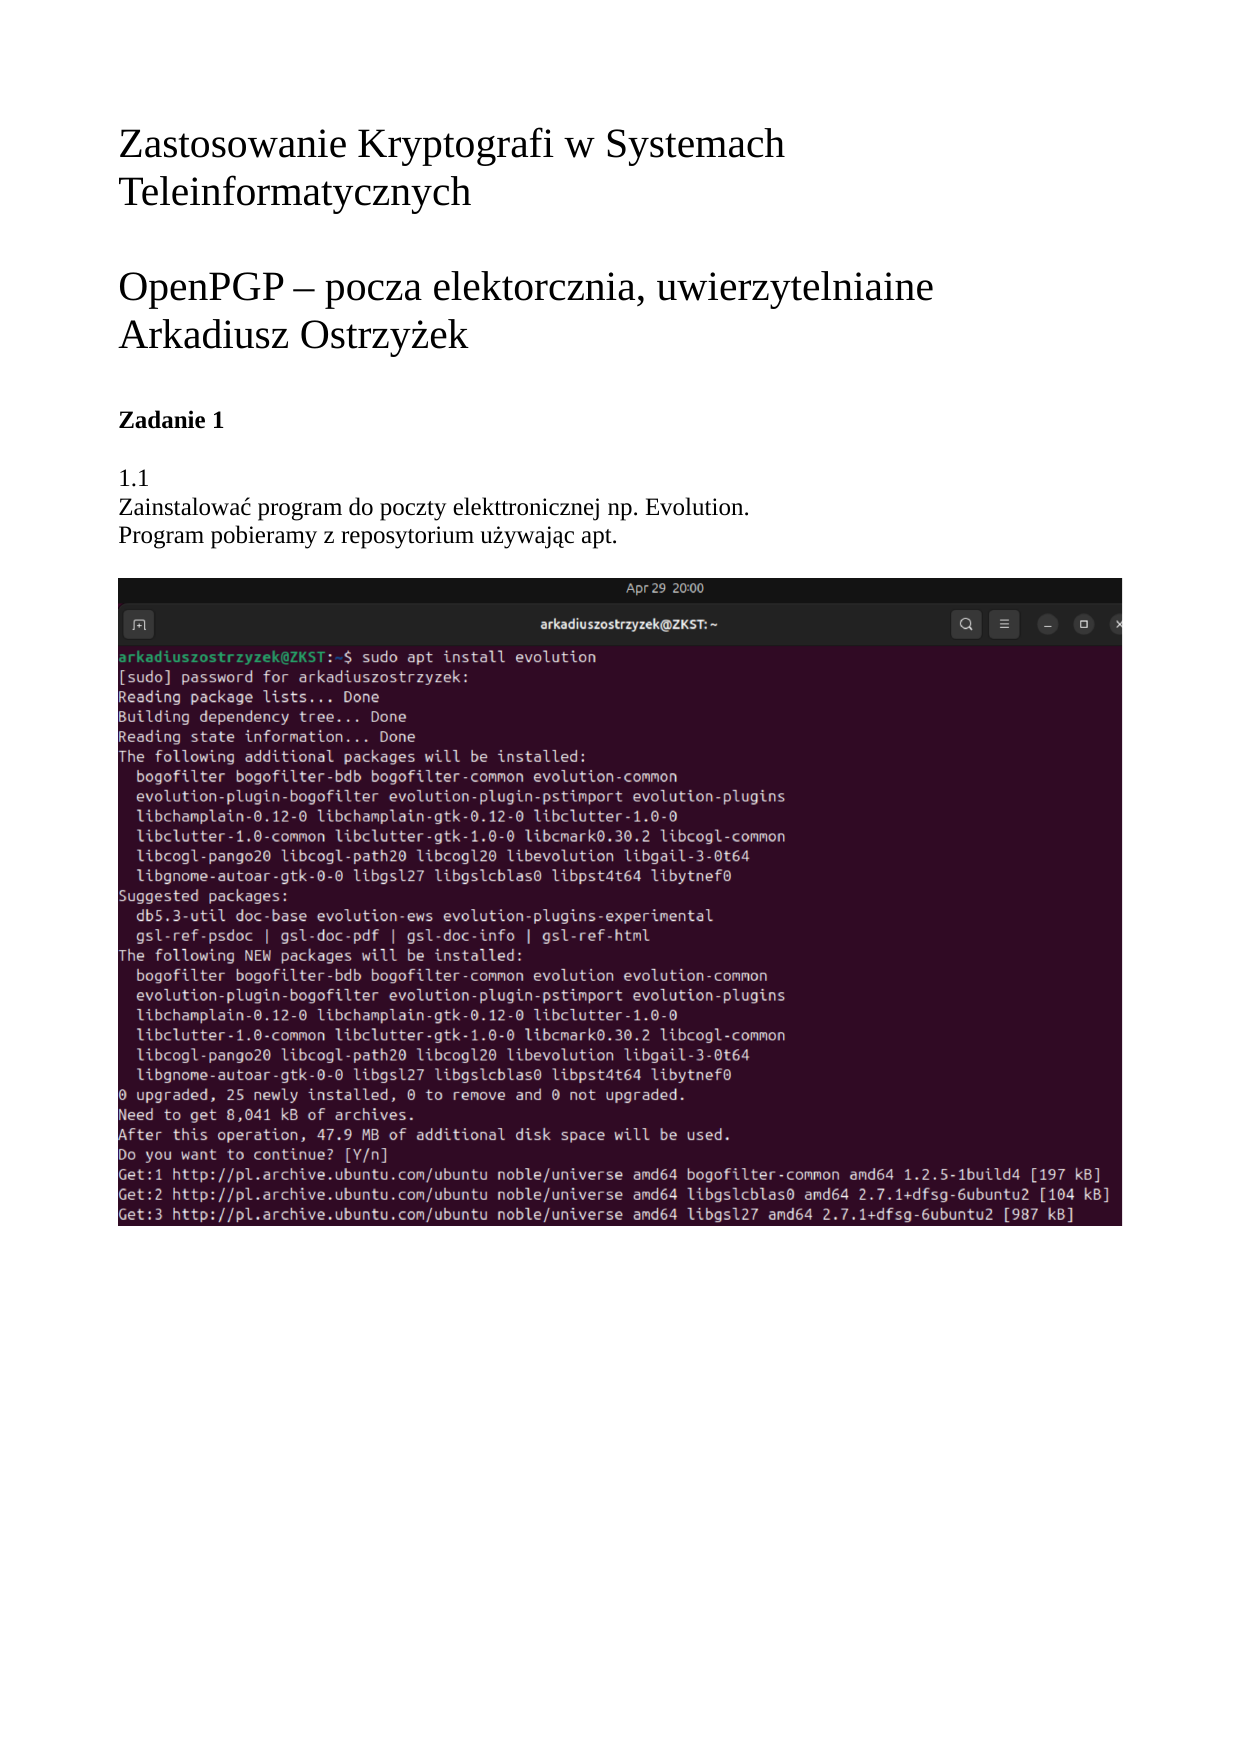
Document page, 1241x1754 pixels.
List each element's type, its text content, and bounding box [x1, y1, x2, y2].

text OpenPGP – pocza elektorcznia, uwierzytelniaine [118, 262, 1122, 310]
text 1.1 [118, 463, 1122, 492]
text Program pobieramy z reposytorium używając apt. [118, 521, 1122, 549]
picture [118, 578, 1123, 1226]
text Zainstalować program do poczty elekttronicznej np. Evolution. [118, 492, 1122, 521]
text Arkadiusz Ostrzyżek [118, 310, 1122, 358]
text Zadanie 1 [118, 406, 1122, 434]
text Zastosowanie Kryptografi w Systemach Teleinformatycznych [118, 118, 1122, 214]
